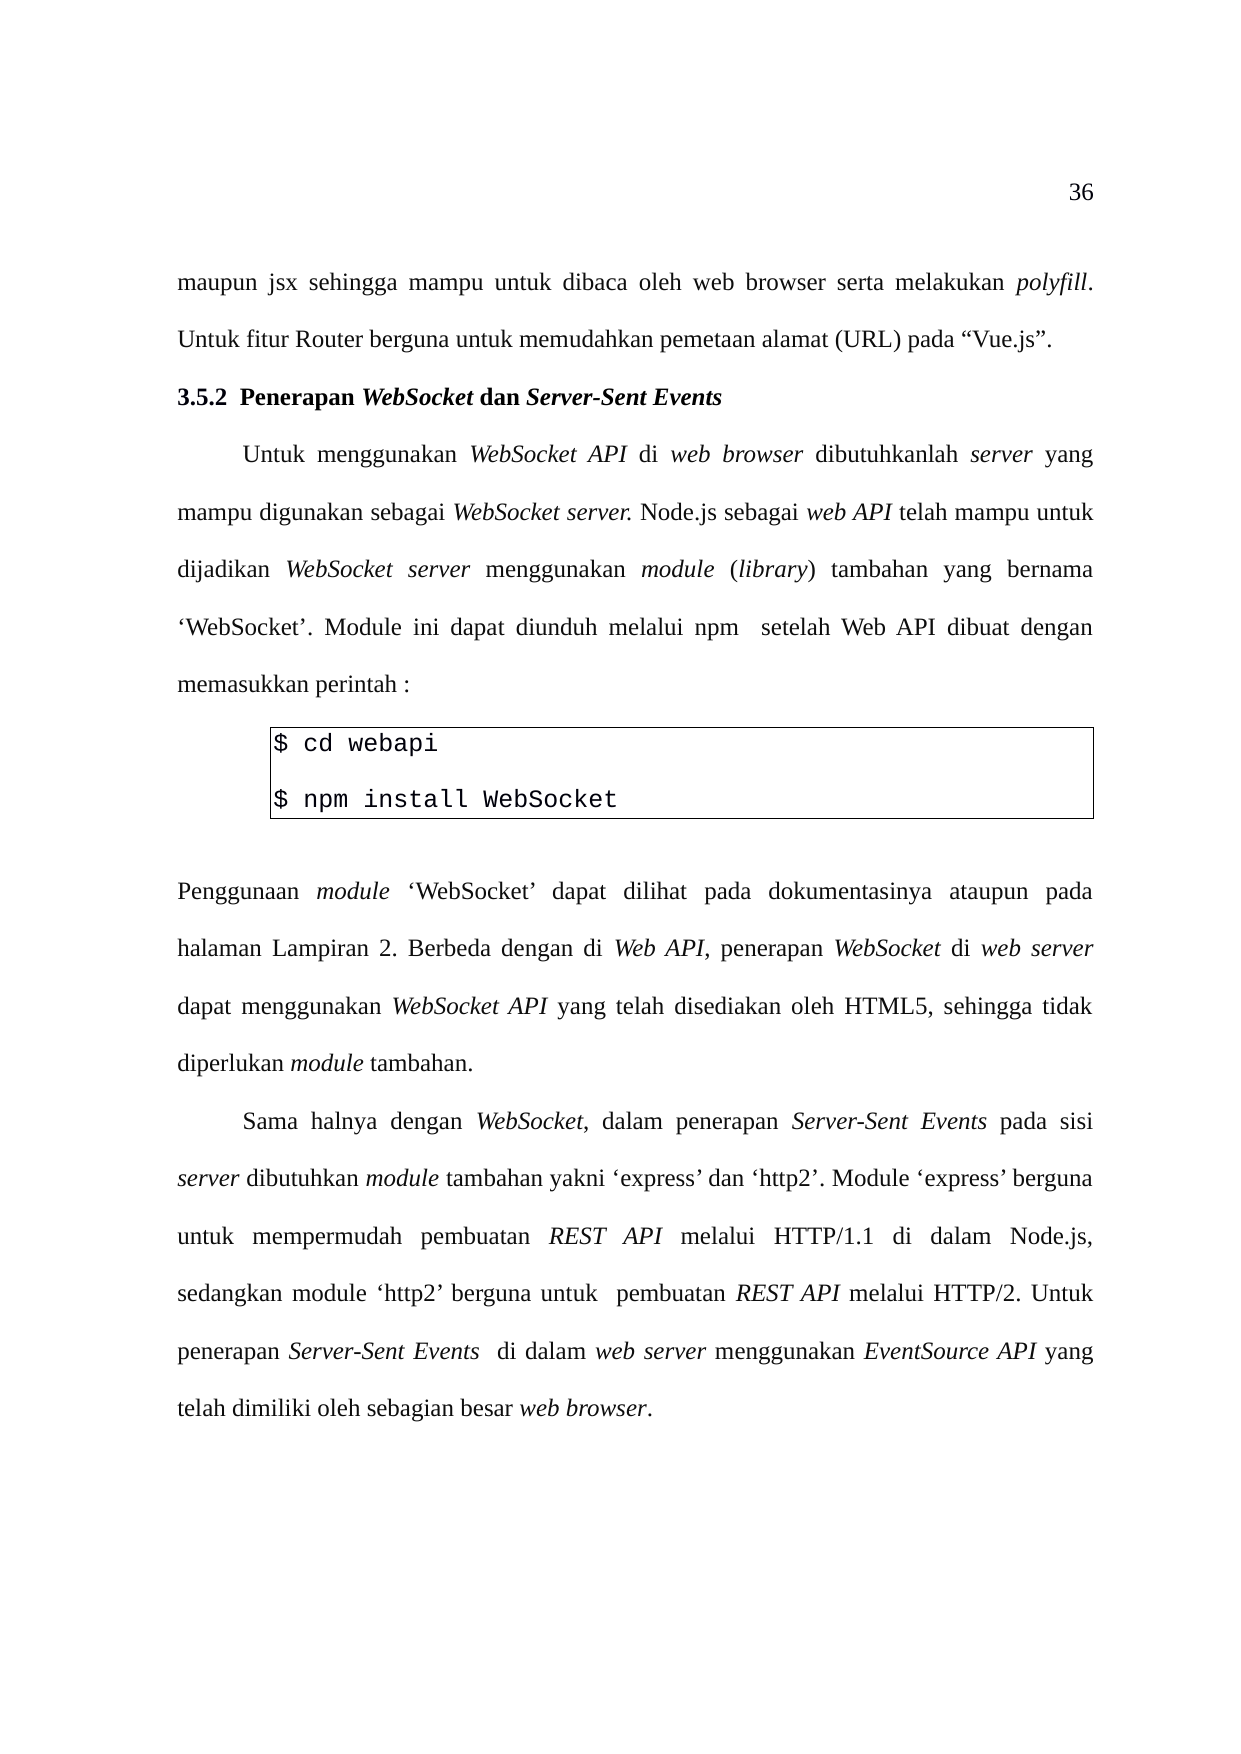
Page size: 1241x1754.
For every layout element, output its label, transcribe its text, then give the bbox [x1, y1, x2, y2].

subtitle 3.5.2 Penerapan WebSocket dan Server-Sent Events [177, 382, 1093, 411]
table_header $ cd webapi $ npm install WebSocket [271, 728, 1093, 818]
text Untuk menggunakan WebSocket API di web browser dibutuhkanlah server yang mampu digunakan sebagai WebSocket server. Node.js sebagai web API telah mampu untuk dijadikan WebSocket server menggunakan module (library) tambahan yang bernama ‘WebSocket’. Module ini dapat diunduh melalui npm setelah Web API dibuat dengan memasukkan perintah : [177, 439, 1093, 698]
text Sama halnya dengan WebSocket, dalam penerapan Server-Sent Events pada sisi server dibutuhkan module tambahan yakni ‘express’ dan ‘http2’. Module ‘express’ berguna untuk mempermudah pembuatan REST API melalui HTTP/1.1 di dalam Node.js, sedangkan module ‘http2’ berguna untuk pembuatan REST API melalui HTTP/2. Untuk penerapan Server-Sent Events di dalam web server menggunakan EventSource API yang telah dimiliki oleh sebagian besar web browser. [177, 1106, 1093, 1422]
text maupun jsx sehingga mampu untuk dibaca oleh web browser serta melakukan polyfill. Untuk fitur Router berguna untuk memudahkan pemetaan alamat (URL) pada “Vue.js”. [177, 267, 1093, 353]
text Penggunaan module ‘WebSocket’ dapat dilihat pada dokumentasinya ataupun pada halaman Lampiran 2. Berbeda dengan di Web API, penerapan WebSocket di web server dapat menggunakan WebSocket API yang telah disediakan oleh HTML5, sehingga tidak diperlukan module tambahan. [177, 876, 1093, 1077]
